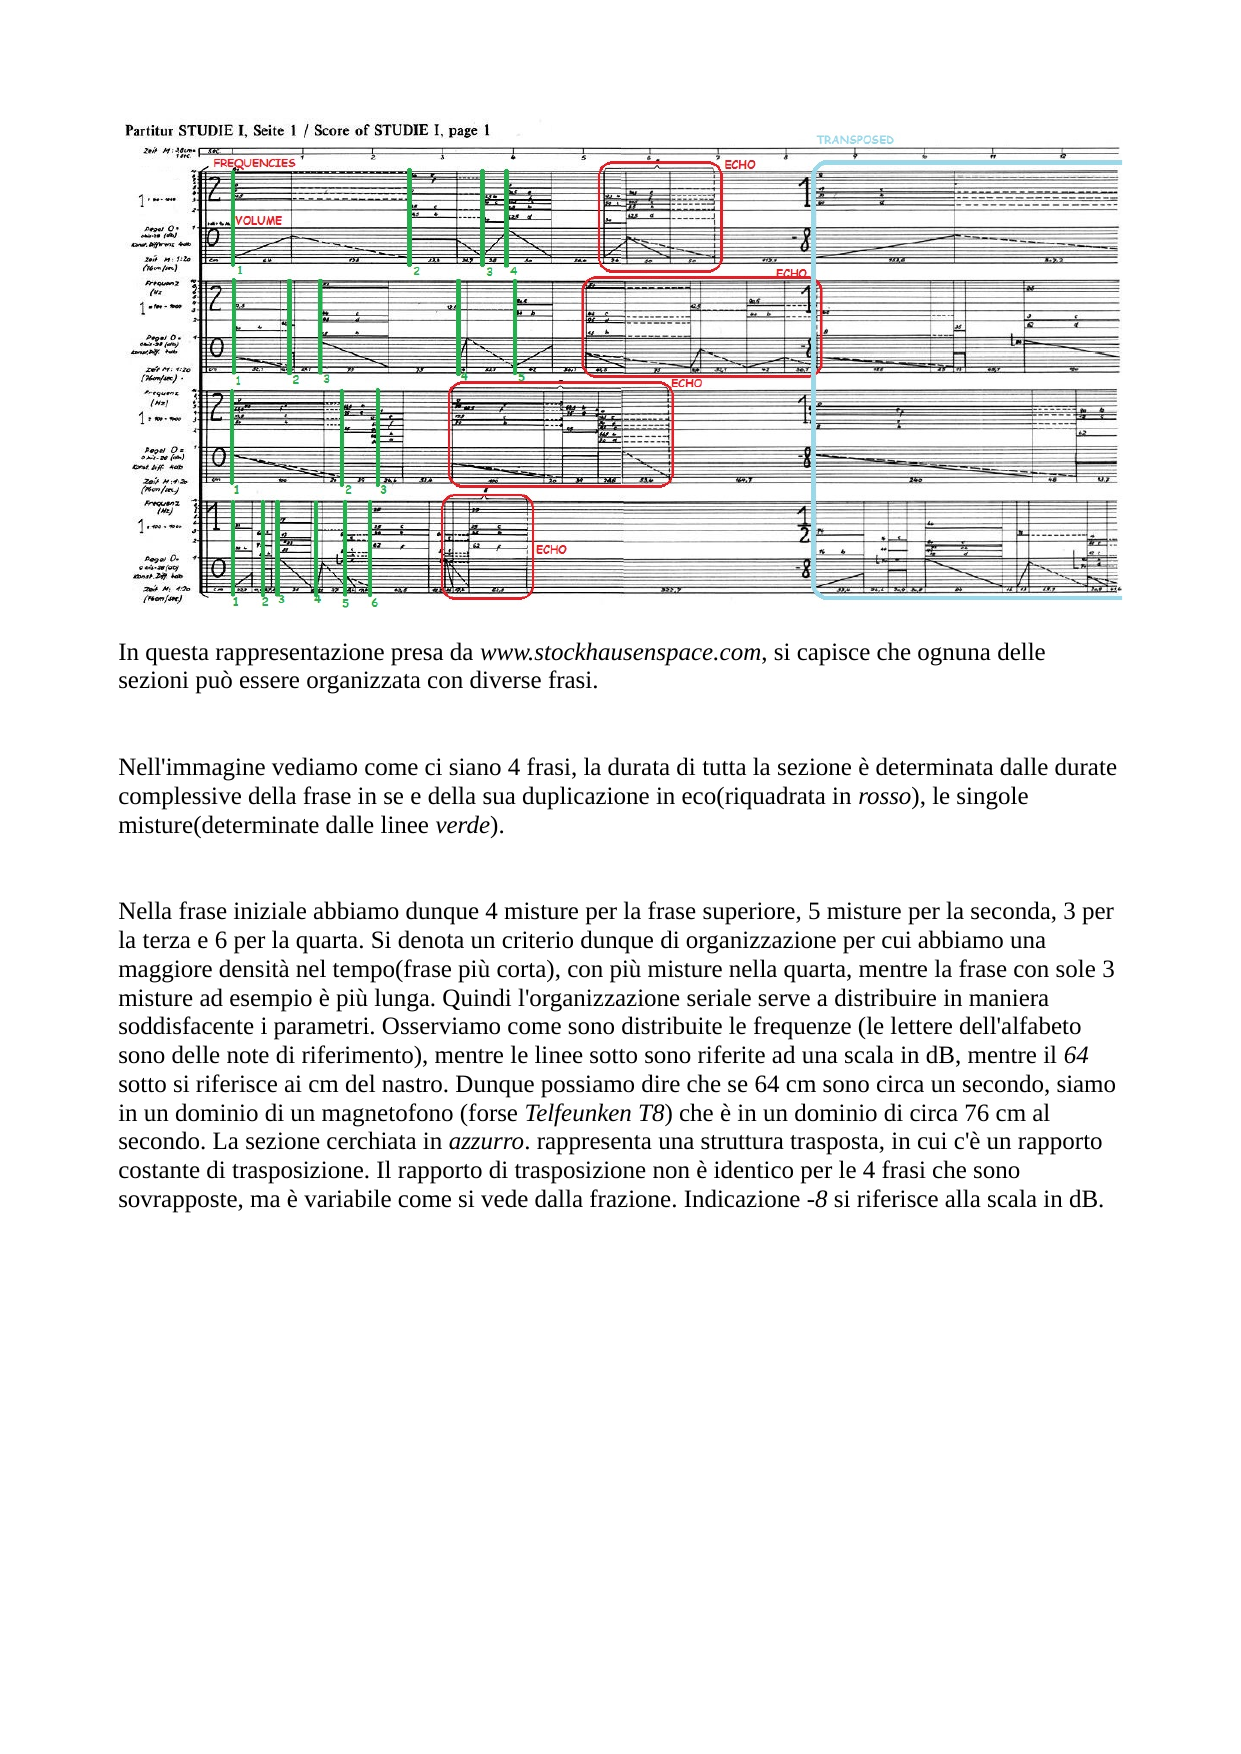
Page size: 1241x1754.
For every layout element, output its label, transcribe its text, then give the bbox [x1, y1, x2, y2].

picture [118, 118, 1123, 608]
text In questa rappresentazione presa da www.stockhausenspace.com, si capisce che ognuna delle sezioni può essere organizzata con diverse frasi. [118, 637, 1122, 694]
text Nella frase iniziale abbiamo dunque 4 misture per la frase superiore, 5 misture per la seconda, 3 per la terza e 6 per la quarta. Si denota un criterio dunque di organizzazione per cui abbiamo una maggiore densità nel tempo(frase più corta), con più misture nella quarta, mentre la frase con sole 3 misture ad esempio è più lunga. Quindi l'organizzazione seriale serve a distribuire in maniera soddisfacente i parametri. Osserviamo come sono distribuite le frequenze (le lettere dell'alfabeto sono delle note di riferimento), mentre le linee sotto sono riferite ad una scala in dB, mentre il 64 sotto si riferisce ai cm del nastro. Dunque possiamo dire che se 64 cm sono circa un secondo, siamo in un dominio di un magnetofono (forse Telfeunken T8) che è in un dominio di circa 76 cm al secondo. La sezione cerchiata in azzurro. rappresenta una struttura trasposta, in cui c'è un rapporto costante di trasposizione. Il rapporto di trasposizione non è identico per le 4 frasi che sono sovrapposte, ma è variabile come si vede dalla frazione. Indicazione -8 si riferisce alla scala in dB. [118, 896, 1122, 1213]
text Nell'immagine vediamo come ci siano 4 frasi, la durata di tutta la sezione è determinata dalle durate complessive della frase in se e della sua duplicazione in eco(riquadrata in rosso), le singole misture(determinate dalle linee verde). [118, 752, 1122, 838]
